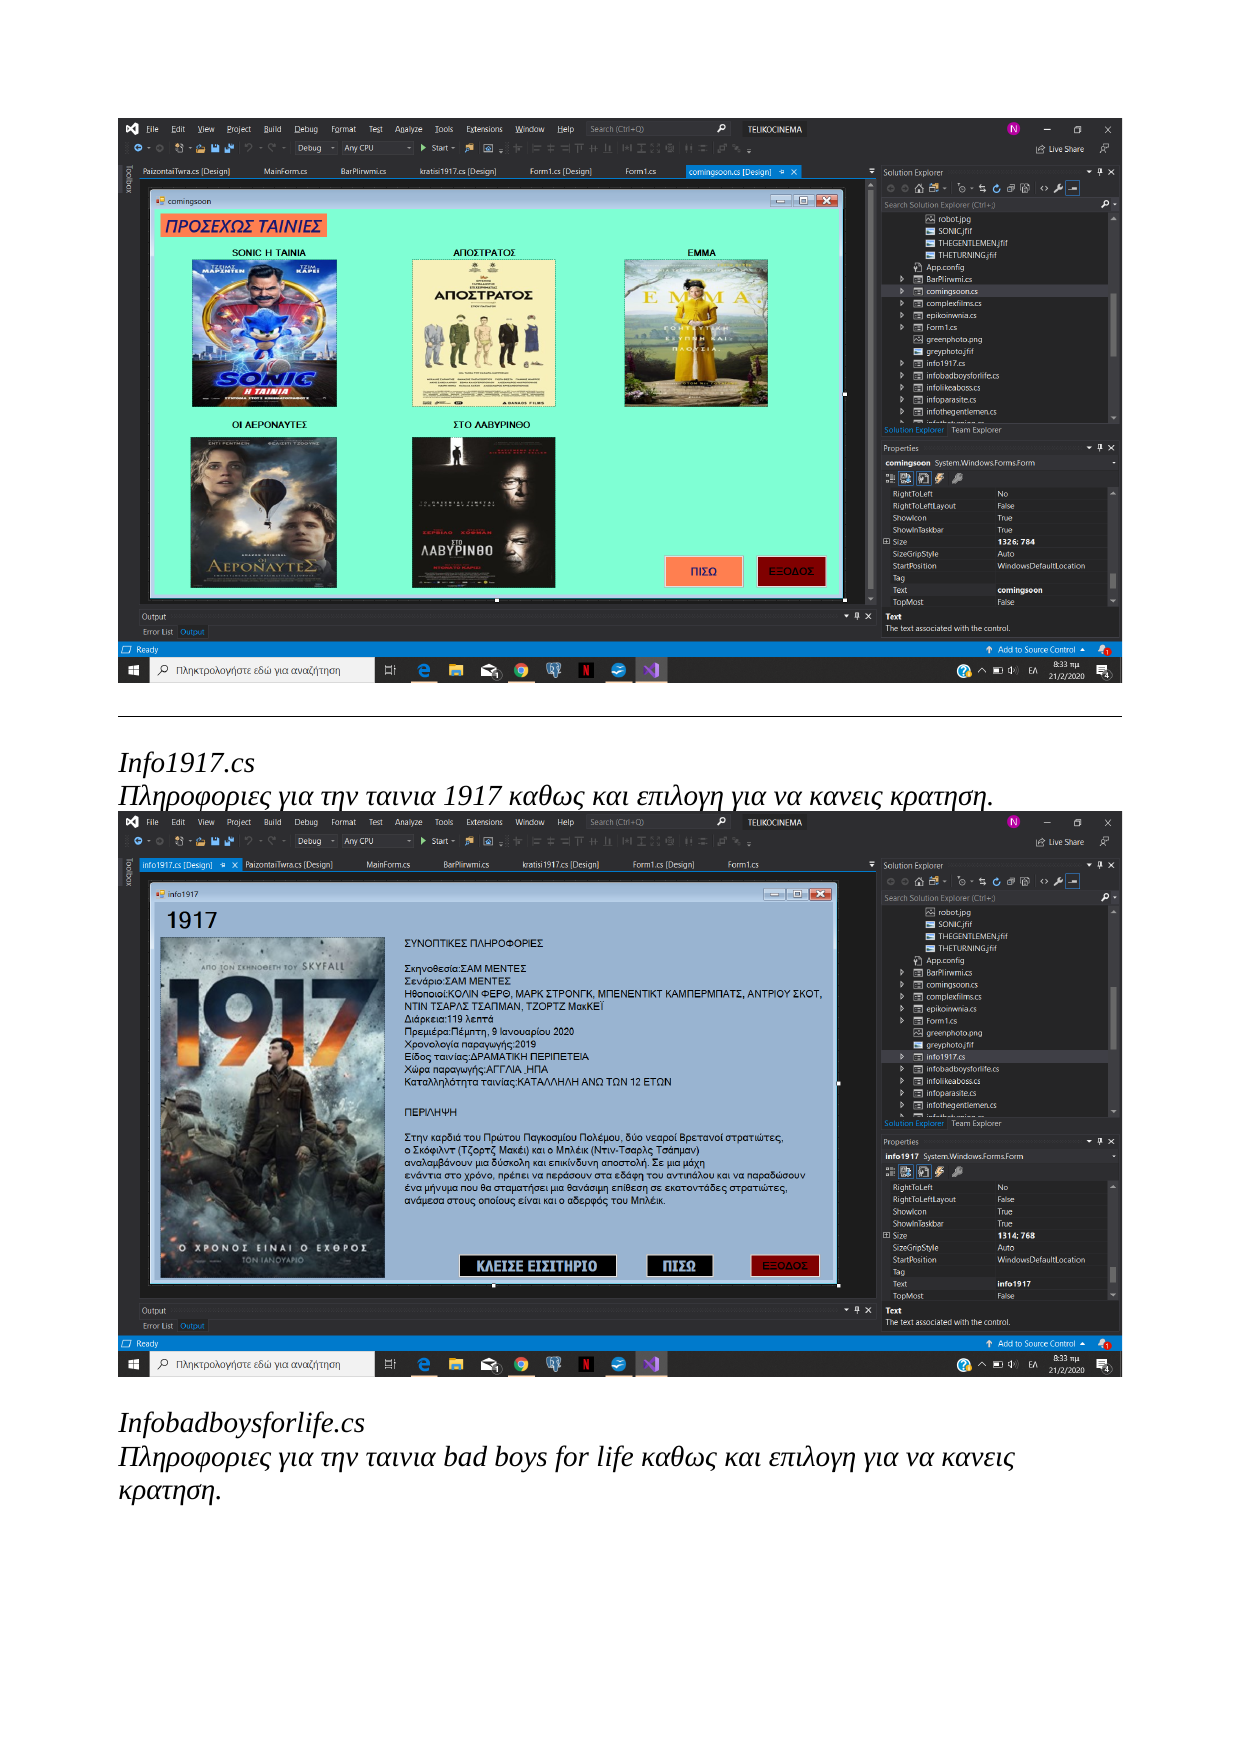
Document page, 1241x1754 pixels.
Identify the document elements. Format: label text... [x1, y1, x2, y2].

text Πληροφοριες για την ταινια bad boys for life καθως και επιλογη για να κανεις κρατηση. [118, 1439, 1122, 1506]
text Infobadboysforlife.cs [118, 1405, 1122, 1439]
text Πληροφοριες για την ταινια 1917 καθως και επιλογη για να κανεις κρατηση. [118, 778, 1122, 811]
text Info1917.cs [118, 745, 1122, 778]
picture [118, 811, 1123, 1377]
picture [118, 118, 1123, 683]
